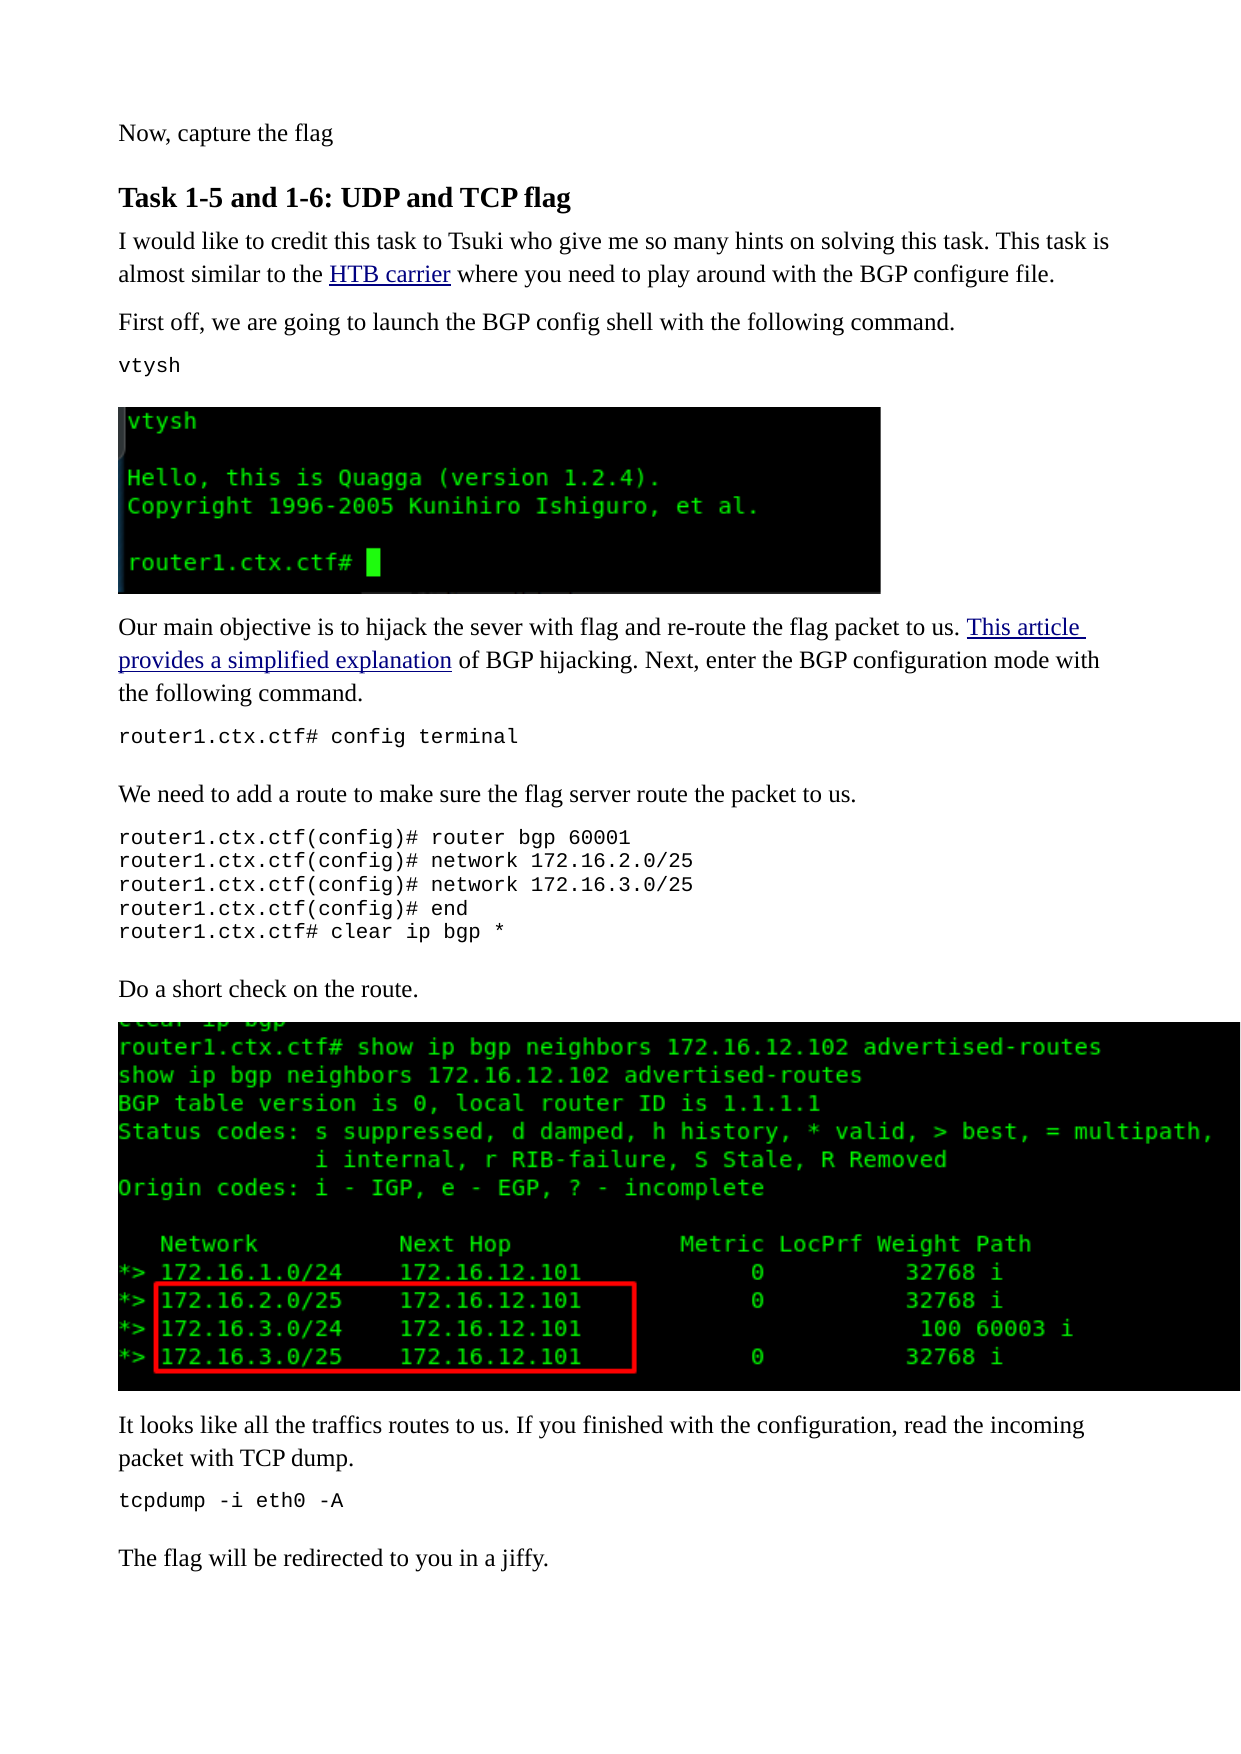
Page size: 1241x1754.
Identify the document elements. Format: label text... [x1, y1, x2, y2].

text router1.ctx.ctf(config)# router bgp 60001 [118, 827, 1122, 851]
text router1.ctx.ctf# config terminal [118, 726, 1122, 750]
text router1.ctx.ctf(config)# network 172.16.2.0/25 [118, 851, 1122, 874]
picture [118, 1022, 1241, 1391]
text router1.ctx.ctf(config)# network 172.16.3.0/25 [118, 874, 1122, 898]
subtitle Task 1-5 and 1-6: UDP and TCP flag [118, 180, 1122, 214]
text tcpdump -i eth0 -A [118, 1490, 1122, 1514]
picture [118, 407, 881, 594]
text It looks like all the traffics routes to us. If you finished with the configuration, read the incoming packet with TCP dump. [118, 1410, 1122, 1472]
text router1.ctx.ctf(config)# end [118, 898, 1122, 921]
text We need to add a route to make sure the flag server route the packet to us. [118, 779, 1122, 808]
text router1.ctx.ctf# clear ip bgp * [118, 921, 1122, 945]
text vtysh [118, 354, 1122, 378]
text First off, we are going to launch the BGP config shell with the following command. [118, 307, 1122, 336]
text Now, capture the flag [118, 118, 1122, 147]
text Our main objective is to hijack the sever with flag and re-route the flag packet to us. This article provides a simplified explanation of BGP hijacking. Next, enter the BGP configuration mode with the following command. [118, 612, 1122, 707]
text The flag will be redirected to you in a jiffy. [118, 1543, 1122, 1572]
text Do a short check on the route. [118, 974, 1122, 1003]
text I would like to credit this task to Tsuki who give me so many hints on solving this task. This task is almost similar to the HTB carrier where you need to play around with the BGP configure file. [118, 226, 1122, 288]
